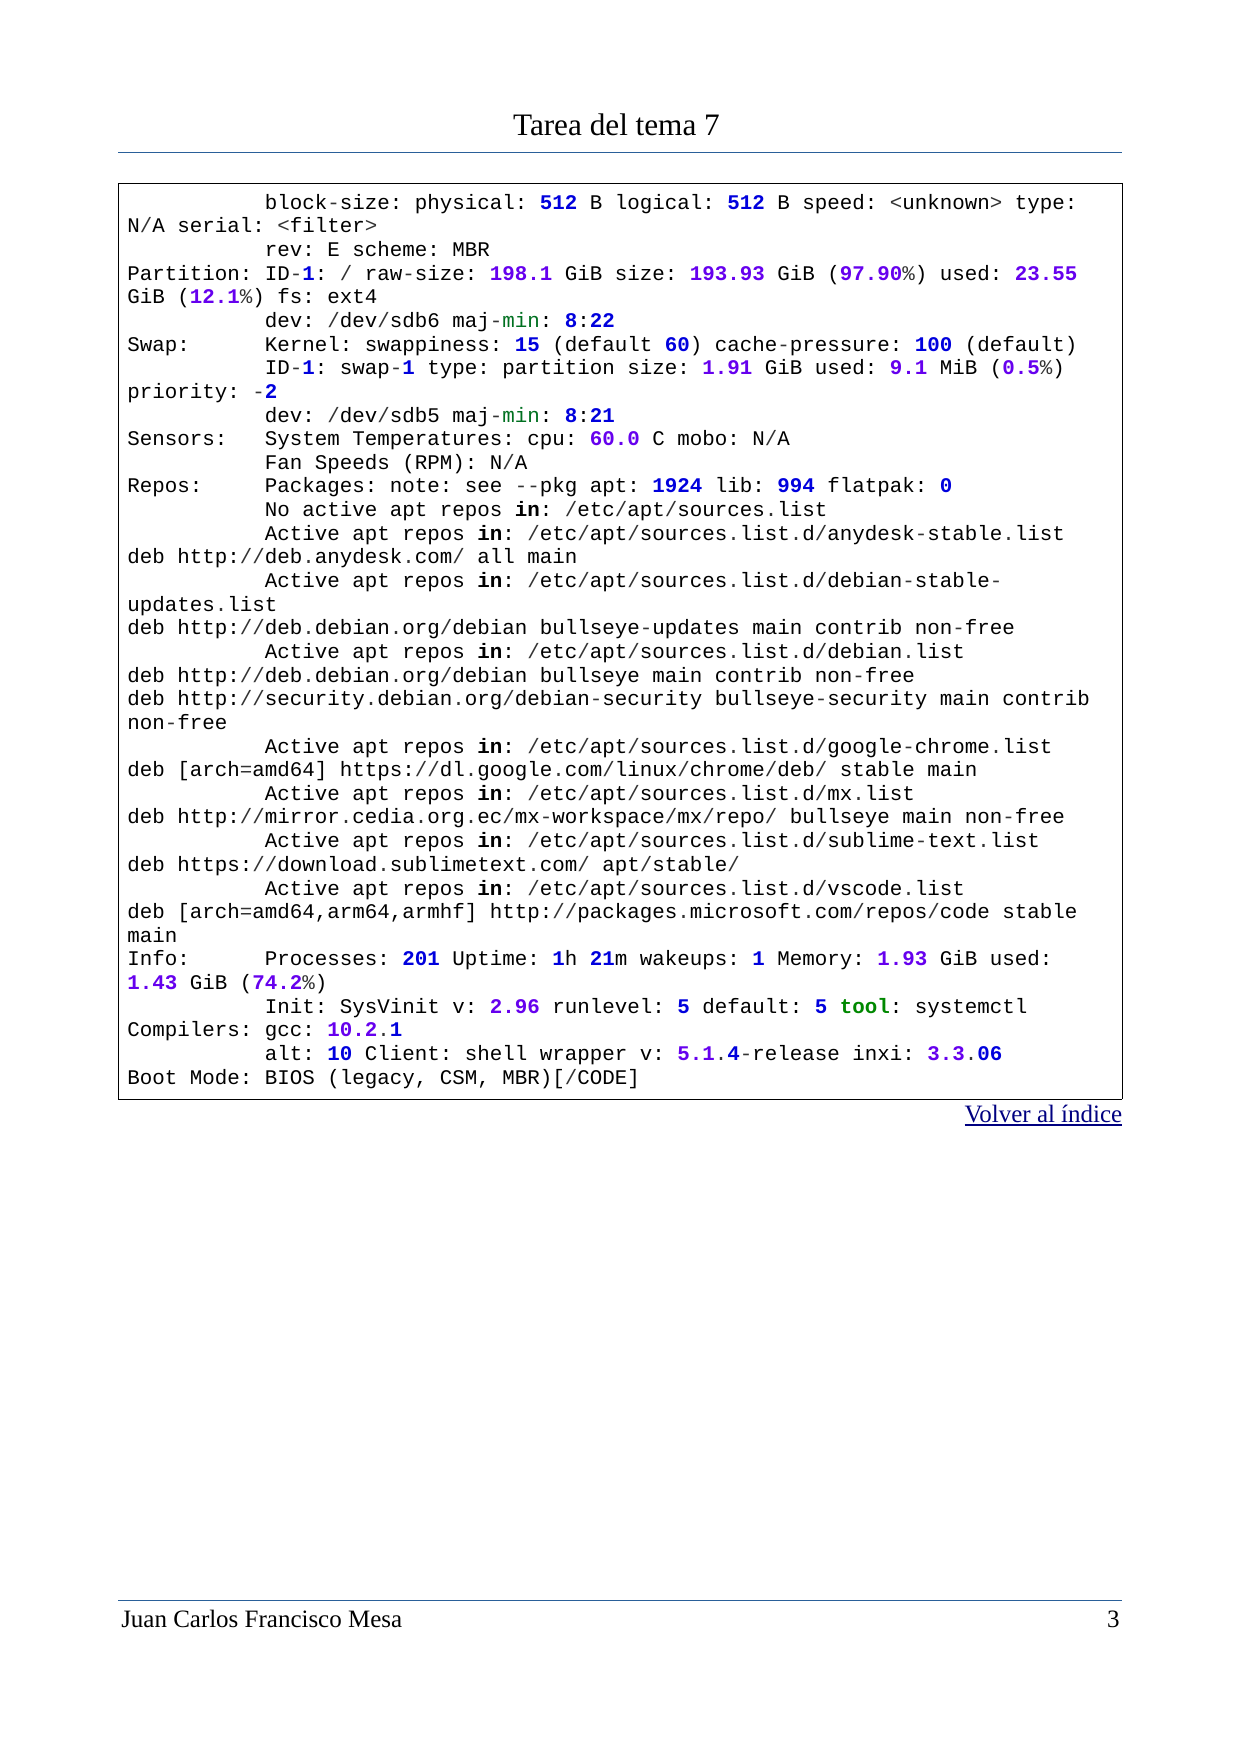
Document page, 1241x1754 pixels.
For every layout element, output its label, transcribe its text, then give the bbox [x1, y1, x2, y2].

text alt: 10 Client: shell wrapper v: 5.1.4-release inxi: 3.3.06 [119, 1034, 1122, 1058]
text Info: Processes: 201 Uptime: 1h 21m wakeups: 1 Memory: 1.93 GiB used: 1.43 GiB (74.2%) [119, 939, 1122, 987]
text Init: SysVinit v: 2.96 runlevel: 5 default: 5 tool: systemctl Compilers: gcc: 10.2.1 [119, 987, 1122, 1034]
text Fan Speeds (RPM): N/A [119, 443, 1122, 467]
text ID-1: swap-1 type: partition size: 1.91 GiB used: 9.1 MiB (0.5%) priority: -2 [119, 348, 1122, 396]
text block-size: physical: 512 B logical: 512 B speed: <unknown> type: N/A serial: <filter> [119, 184, 1122, 230]
text Active apt repos in: /etc/apt/sources.list.d/vscode.list [119, 868, 1122, 892]
text deb https://download.sublimetext.com/ apt/stable/ [119, 845, 1122, 868]
text Sensors: System Temperatures: cpu: 60.0 C mobo: N/A [119, 419, 1122, 443]
text Active apt repos in: /etc/apt/sources.list.d/anydesk-stable.list [119, 514, 1122, 537]
text deb http://mirror.cedia.org.ec/mx-workspace/mx/repo/ bullseye main non-free [119, 798, 1122, 821]
text Swap: Kernel: swappiness: 15 (default 60) cache-pressure: 100 (default) [119, 325, 1122, 348]
text Active apt repos in: /etc/apt/sources.list.d/debian-stable-updates.list [119, 561, 1122, 608]
text dev: /dev/sdb6 maj-min: 8:22 [119, 301, 1122, 325]
text deb http://deb.anydesk.com/ all main [119, 537, 1122, 561]
text No active apt repos in: /etc/apt/sources.list [119, 490, 1122, 514]
text dev: /dev/sdb5 maj-min: 8:21 [119, 396, 1122, 419]
text deb http://deb.debian.org/debian bullseye-updates main contrib non-free [119, 608, 1122, 632]
text Repos: Packages: note: see --pkg apt: 1924 lib: 994 flatpak: 0 [119, 467, 1122, 490]
text deb [arch=amd64,arm64,armhf] http://packages.microsoft.com/repos/code stable main [119, 892, 1122, 939]
text Volver al índice [118, 1100, 1122, 1128]
text Active apt repos in: /etc/apt/sources.list.d/sublime-text.list [119, 821, 1122, 845]
text Active apt repos in: /etc/apt/sources.list.d/debian.list [119, 632, 1122, 656]
text Partition: ID-1: / raw-size: 198.1 GiB size: 193.93 GiB (97.90%) used: 23.55 GiB (12.1%) fs: ext4 [119, 254, 1122, 301]
text Active apt repos in: /etc/apt/sources.list.d/google-chrome.list [119, 727, 1122, 750]
text deb [arch=amd64] https://dl.google.com/linux/chrome/deb/ stable main [119, 750, 1122, 774]
text Active apt repos in: /etc/apt/sources.list.d/mx.list [119, 774, 1122, 798]
text rev: E scheme: MBR [119, 230, 1122, 254]
text Boot Mode: BIOS (legacy, CSM, MBR)[/CODE] [119, 1058, 1122, 1099]
text deb http://deb.debian.org/debian bullseye main contrib non-free [119, 656, 1122, 679]
text deb http://security.debian.org/debian-security bullseye-security main contrib non-free [119, 679, 1122, 727]
